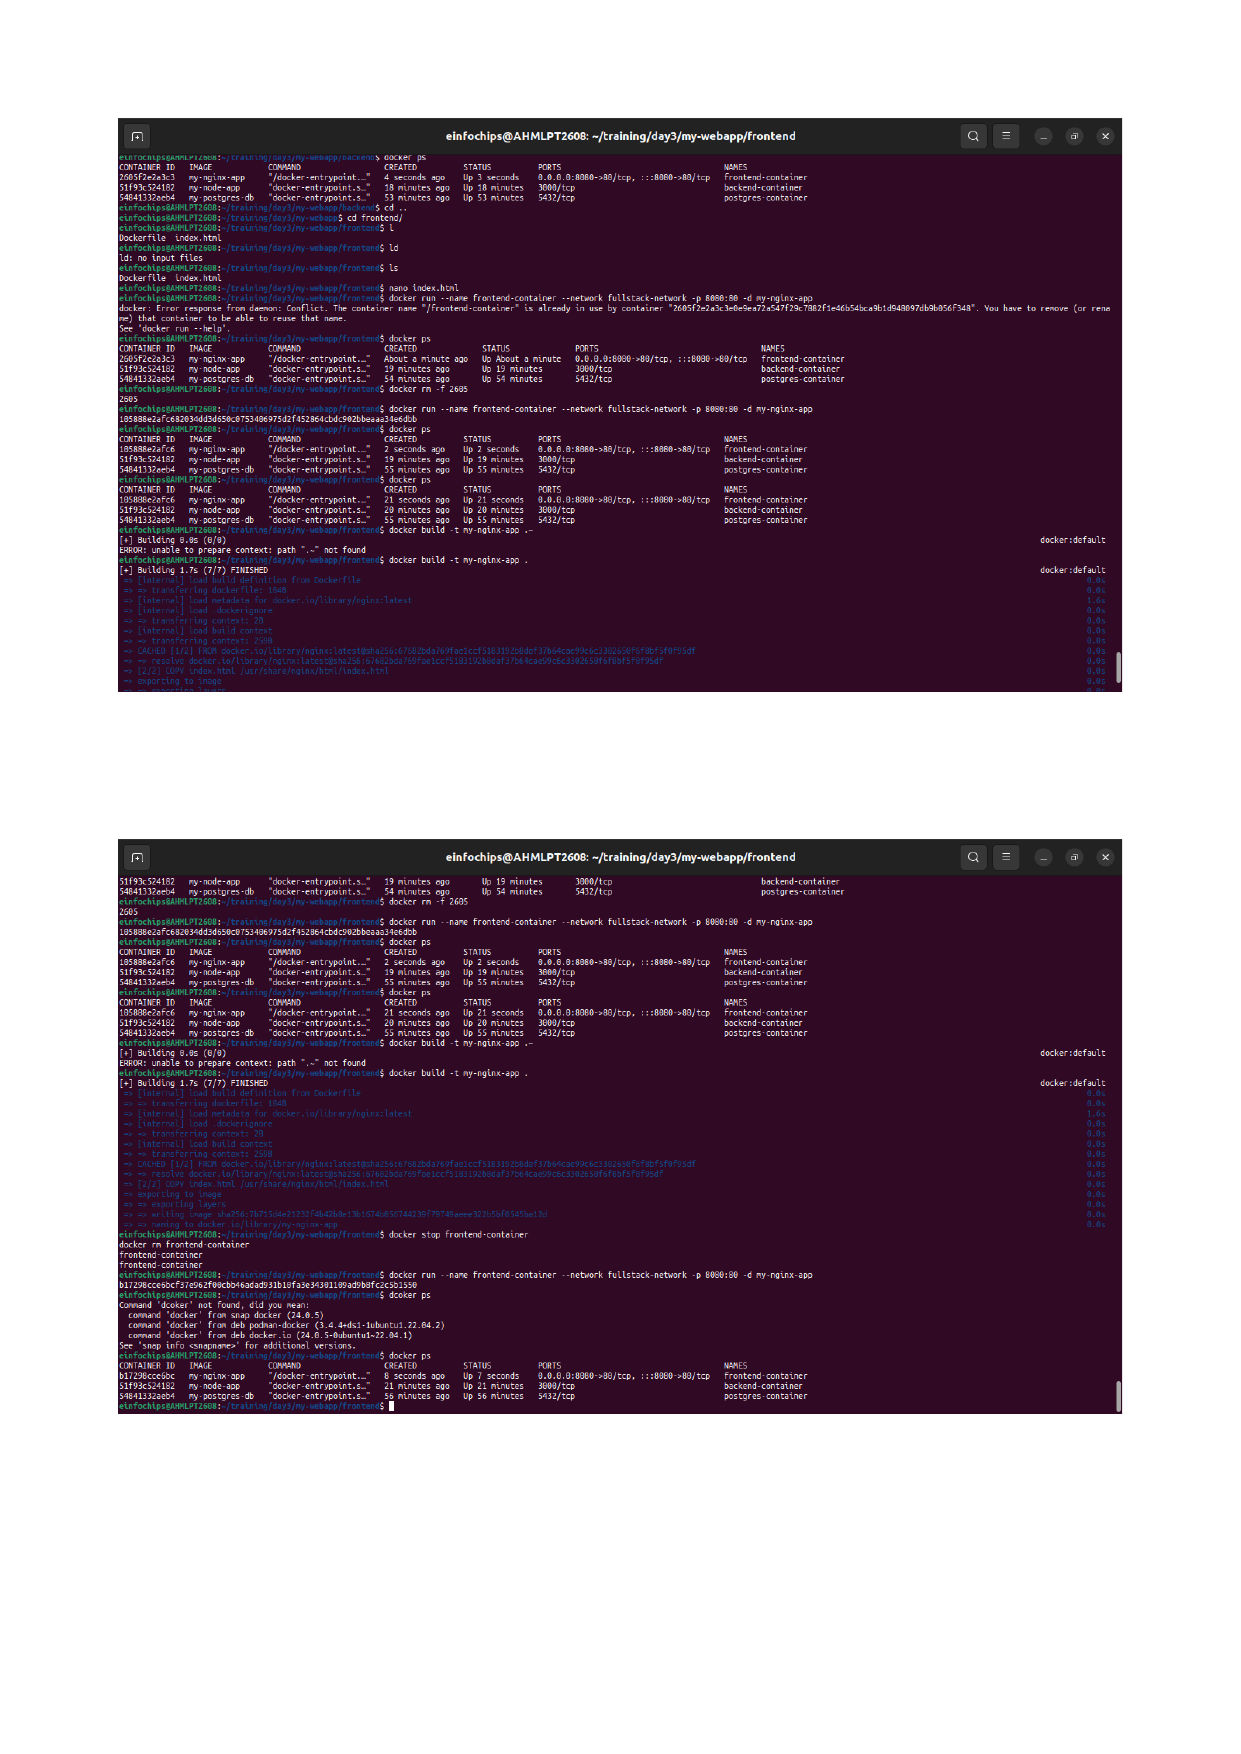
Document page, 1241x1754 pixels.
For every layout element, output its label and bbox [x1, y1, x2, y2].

picture [118, 118, 1123, 692]
picture [118, 839, 1123, 1414]
